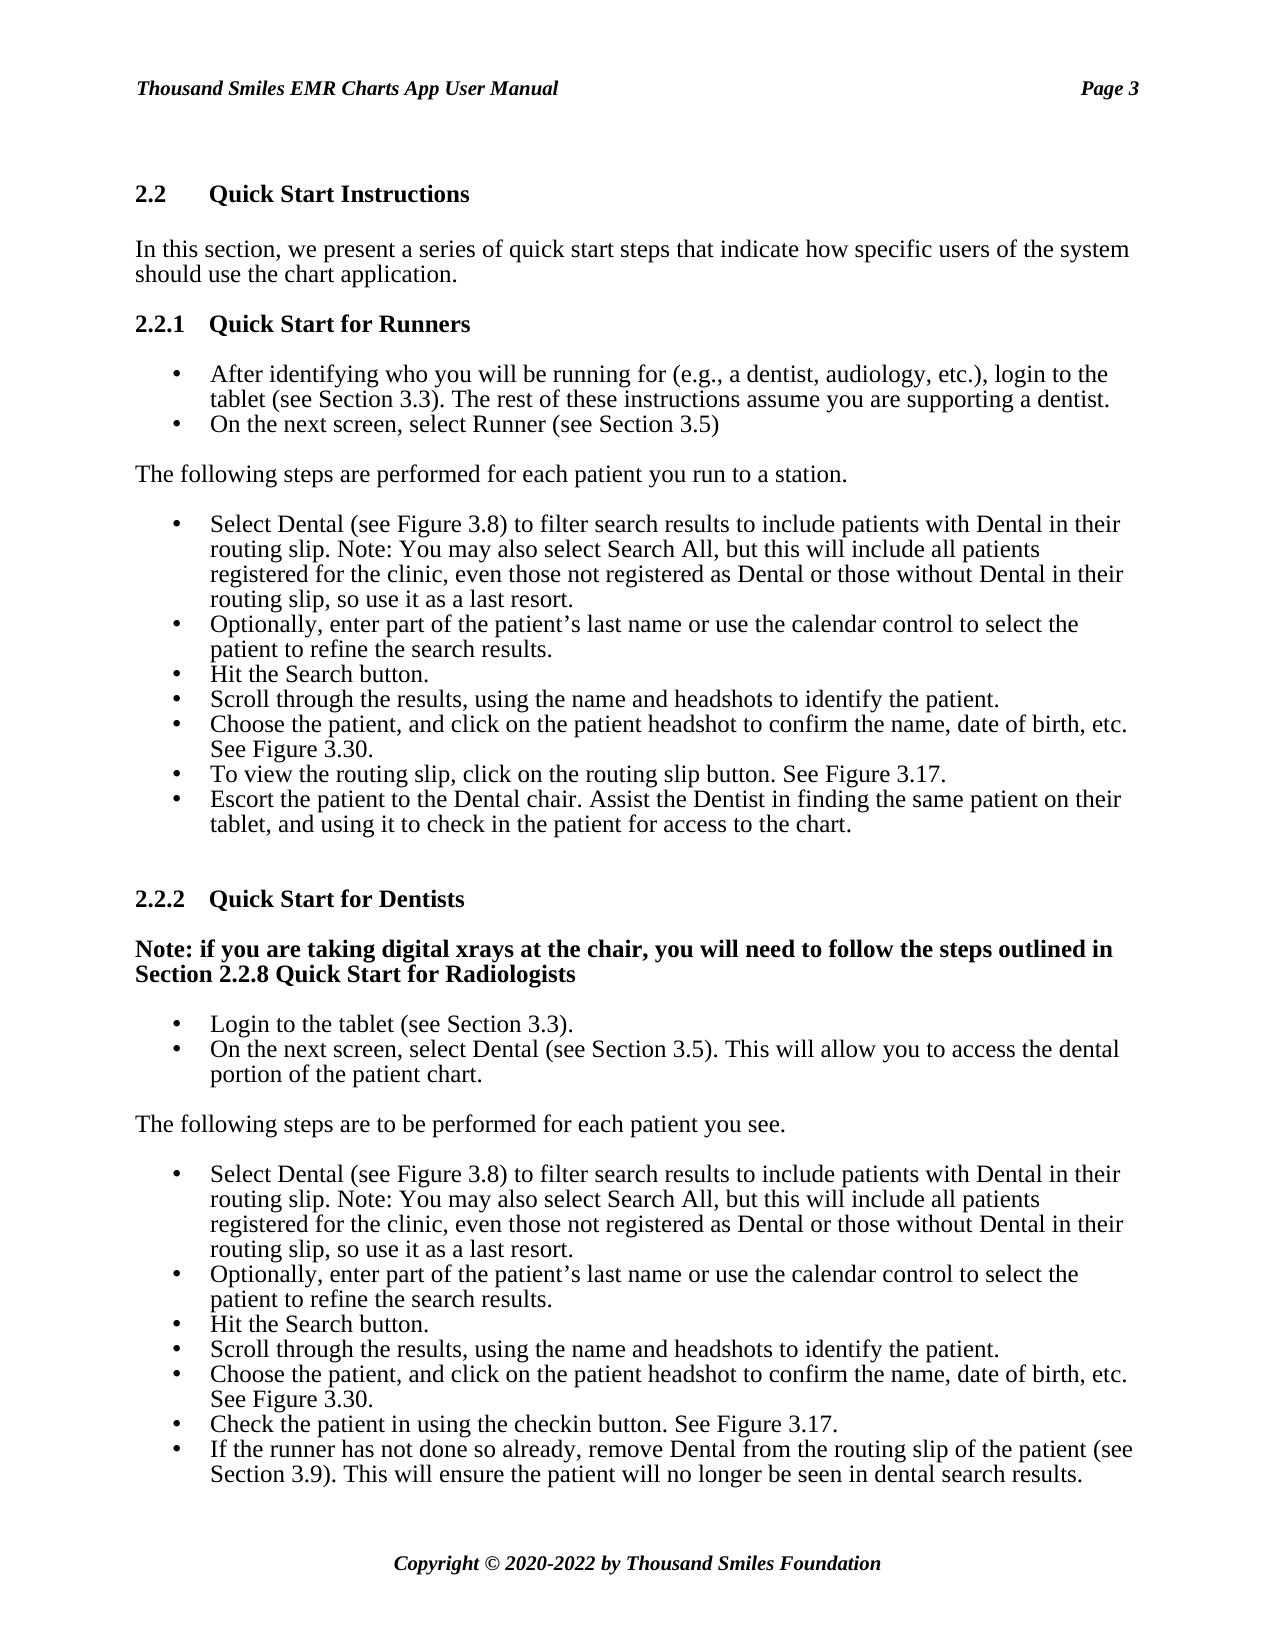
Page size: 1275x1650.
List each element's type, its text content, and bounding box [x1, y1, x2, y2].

text In this section, we present a series of quick start steps that indicate how specific users of the system should use the chart application. [135, 237, 1140, 287]
list Optionally, enter part of the patient’s last name or use the calendar control to select the patient to refine the search results. [172, 1262, 1140, 1312]
subtitle Quick Start Instructions [135, 179, 1140, 208]
list After identifying who you will be running for (e.g., a dentist, audiology, etc.), login to the tablet (see Section 3.3). The rest of these instructions assume you are supporting a dentist. [172, 362, 1140, 412]
list On the next screen, select Runner (see Section 3.5) [172, 412, 1140, 437]
list If the runner has not done so already, remove Dental from the routing slip of the patient (see Section 3.9). This will ensure the patient will no longer be seen in dental search results. [172, 1437, 1140, 1487]
text Note: if you are taking digital xrays at the chair, you will need to follow the steps outlined in Section 2.2.8 Quick Start for Radiologists [135, 937, 1140, 987]
subtitle Quick Start for Runners [135, 312, 1140, 337]
list Login to the tablet (see Section 3.3). [172, 1012, 1140, 1037]
list Check the patient in using the checkin button. See Figure 3.17. [172, 1412, 1140, 1437]
text The following steps are performed for each patient you run to a station. [135, 462, 1140, 487]
list Hit the Search button. [172, 1312, 1140, 1337]
subtitle Quick Start for Dentists [135, 887, 1140, 912]
text The following steps are to be performed for each patient you see. [135, 1112, 1140, 1137]
list To view the routing slip, click on the routing slip button. See Figure 3.17. [172, 762, 1140, 787]
list On the next screen, select Dental (see Section 3.5). This will allow you to access the dental portion of the patient chart. [172, 1037, 1140, 1087]
list Choose the patient, and click on the patient headshot to confirm the name, date of birth, etc. See Figure 3.30. [172, 1362, 1140, 1412]
list Choose the patient, and click on the patient headshot to confirm the name, date of birth, etc. See Figure 3.30. [172, 712, 1140, 762]
list Optionally, enter part of the patient’s last name or use the calendar control to select the patient to refine the search results. [172, 612, 1140, 662]
list Select Dental (see Figure 3.8) to filter search results to include patients with Dental in their routing slip. Note: You may also select Search All, but this will include all patients registered for the clinic, even those not registered as Dental or those without Dental in their routing slip, so use it as a last resort. [172, 1162, 1140, 1262]
list Escort the patient to the Dental chair. Assist the Dentist in finding the same patient on their tablet, and using it to check in the patient for access to the chart. [172, 787, 1140, 837]
list Select Dental (see Figure 3.8) to filter search results to include patients with Dental in their routing slip. Note: You may also select Search All, but this will include all patients registered for the clinic, even those not registered as Dental or those without Dental in their routing slip, so use it as a last resort. [172, 512, 1140, 612]
list Scroll through the results, using the name and headshots to identify the patient. [172, 1337, 1140, 1362]
list Scroll through the results, using the name and headshots to identify the patient. [172, 687, 1140, 712]
list Hit the Search button. [172, 662, 1140, 687]
